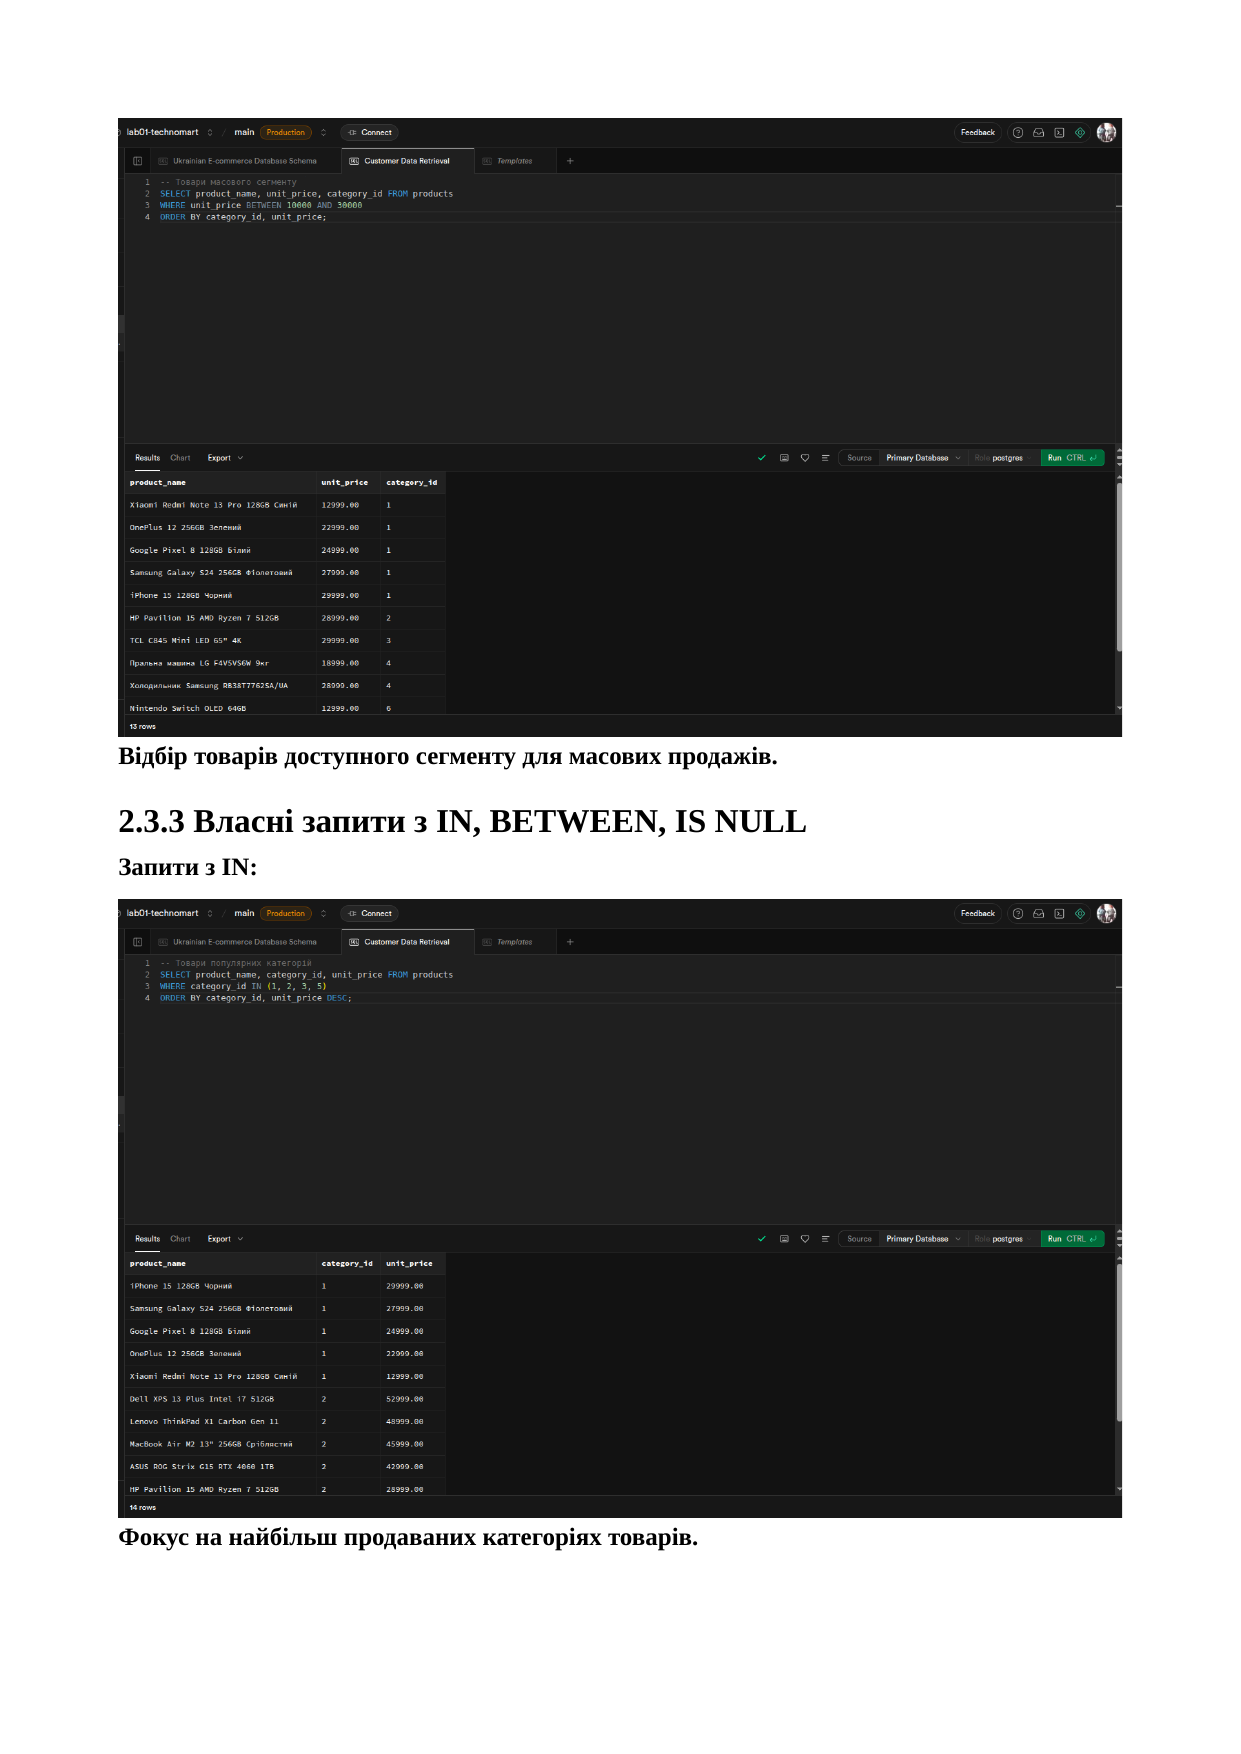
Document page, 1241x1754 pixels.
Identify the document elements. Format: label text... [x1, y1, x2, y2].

picture [118, 899, 1123, 1518]
text Запити з IN: [118, 852, 1122, 880]
picture [118, 118, 1123, 737]
subtitle 2.3.3 Власні запити з IN, BETWEEN, IS NULL [118, 801, 1122, 839]
text Відбір товарів доступного сегменту для масових продажів. [118, 737, 1122, 769]
text Фокус на найбільш продаваних категоріях товарів. [118, 1518, 1122, 1551]
